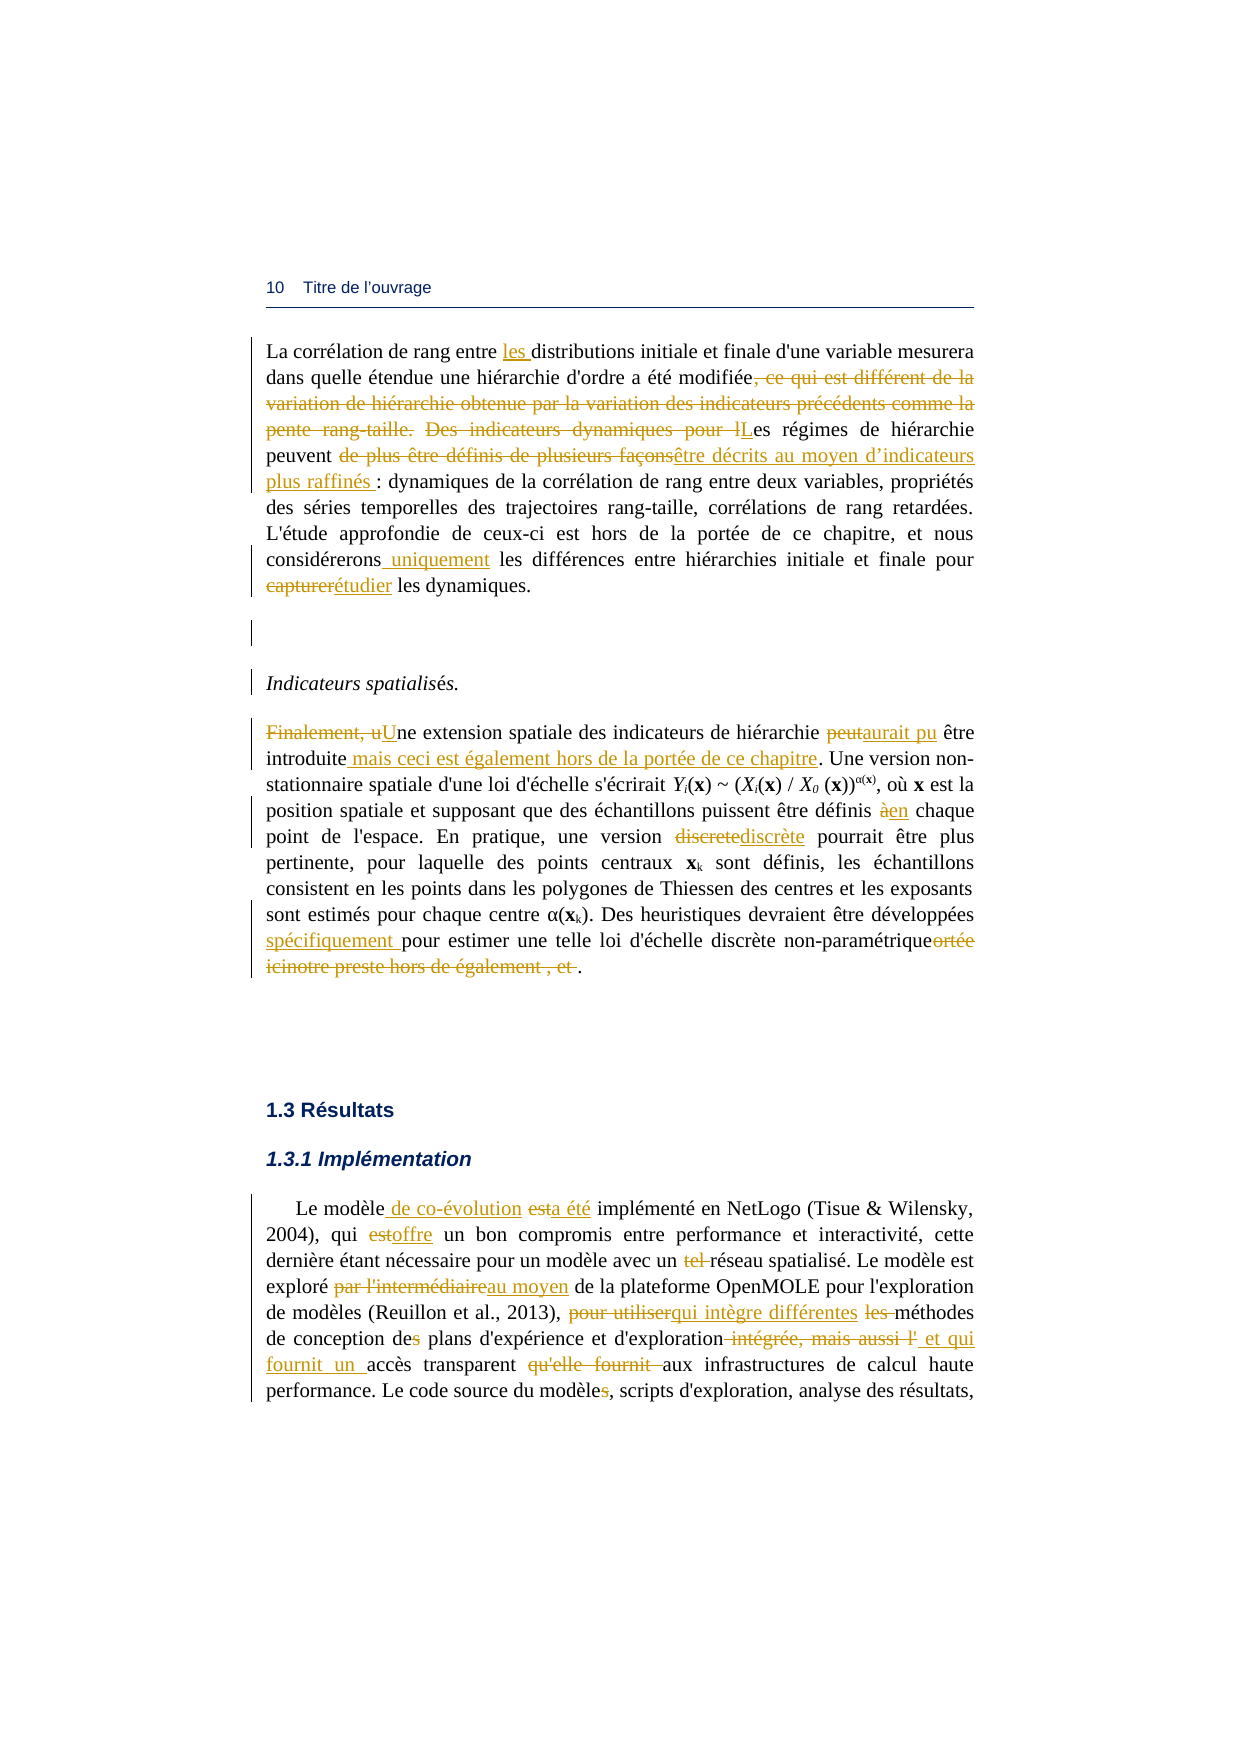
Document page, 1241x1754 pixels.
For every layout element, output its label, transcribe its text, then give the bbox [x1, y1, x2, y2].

text La corrélation de rang entre les distributions initiale et finale d'une variable mesurera dans quelle étendue une hiérarchie d'ordre a été modifiée Les régimes de hiérarchie peuvent être décrits au moyen d’indicateurs plus raffinés : dynamiques de la corrélation de rang entre deux variables, propriétés des séries temporelles des trajectoires rang-taille, corrélations de rang retardées. L'étude approfondie de ceux-ci est hors de la portée de ce chapitre, et nous considérerons uniquement les différences entre hiérarchies initiale et finale pour étudier les dynamiques. [266, 405, 974, 597]
text 1.3 Résultats [266, 1096, 974, 1122]
text Une extension spatiale des indicateurs de hiérarchie aurait pu être introduite mais ceci est également hors de la portée de ce chapitre. Une version non-stationnaire spatiale d'une loi d'échelle s'écrirait Yi(x) ~ (Xi(x) / X0 (x))α(x), où x est la position spatiale et supposant que des échantillons puissent être définis en chaque point de l'espace. En pratique, une version discrète pourrait être plus pertinente, pour laquelle des points centraux xk sont définis, les échantillons consistent en les points dans les polygones de Thiessen des centres et les exposants sont estimés pour chaque centre α(xk). Des heuristiques devraient être développées spécifiquement pour estimer une telle loi d'échelle discrète non-paramétrique. [266, 718, 974, 978]
text Indicateurs spatialisés. [266, 620, 974, 646]
text La corrélation de rang entre les distributions initiale et finale d'une variable mesurera dans quelle étendue une hiérarchie d'ordre a été modifiée Les régimes de hiérarchie peuvent être décrits au moyen d’indicateurs plus raffinés : dynamiques de la corrélation de rang entre deux variables, propriétés des séries temporelles des trajectoires rang-taille, corrélations de rang retardées. L'étude approfondie de ceux-ci est hors de la portée de ce chapitre, et nous considérerons uniquement les différences entre hiérarchies initiale et finale pour étudier les dynamiques. [266, 337, 974, 404]
text Le modèle de co-évolution a été implémenté en NetLogo (Tisue & Wilensky, 2004), qui offre un bon compromis entre performance et interactivité, cette dernière étant nécessaire pour un modèle avec un réseau spatialisé. Le modèle est exploré au moyen de la plateforme OpenMOLE pour l'exploration de modèles (Reuillon et al., 2013), qui intègre différentes méthodes de conception de plans d'expérience et d'exploration et qui fournit un accès transparent aux infrastructures de calcul haute performance. Le code source du modèle, scripts d'exploration, analyse des résultats, et résultats sont disponible sur un dépôt git : https://github.com/JusteRaimbault/CoevolutionNwTerritories. Les grands jeux de données pour les résultats de simulation sont disponibles sur le Harvard dataverse : https://doi.org/10.7910/DVN/6GUKOX. [266, 1194, 974, 1402]
subtitle 1.3.1 Implémentation [266, 1145, 974, 1171]
